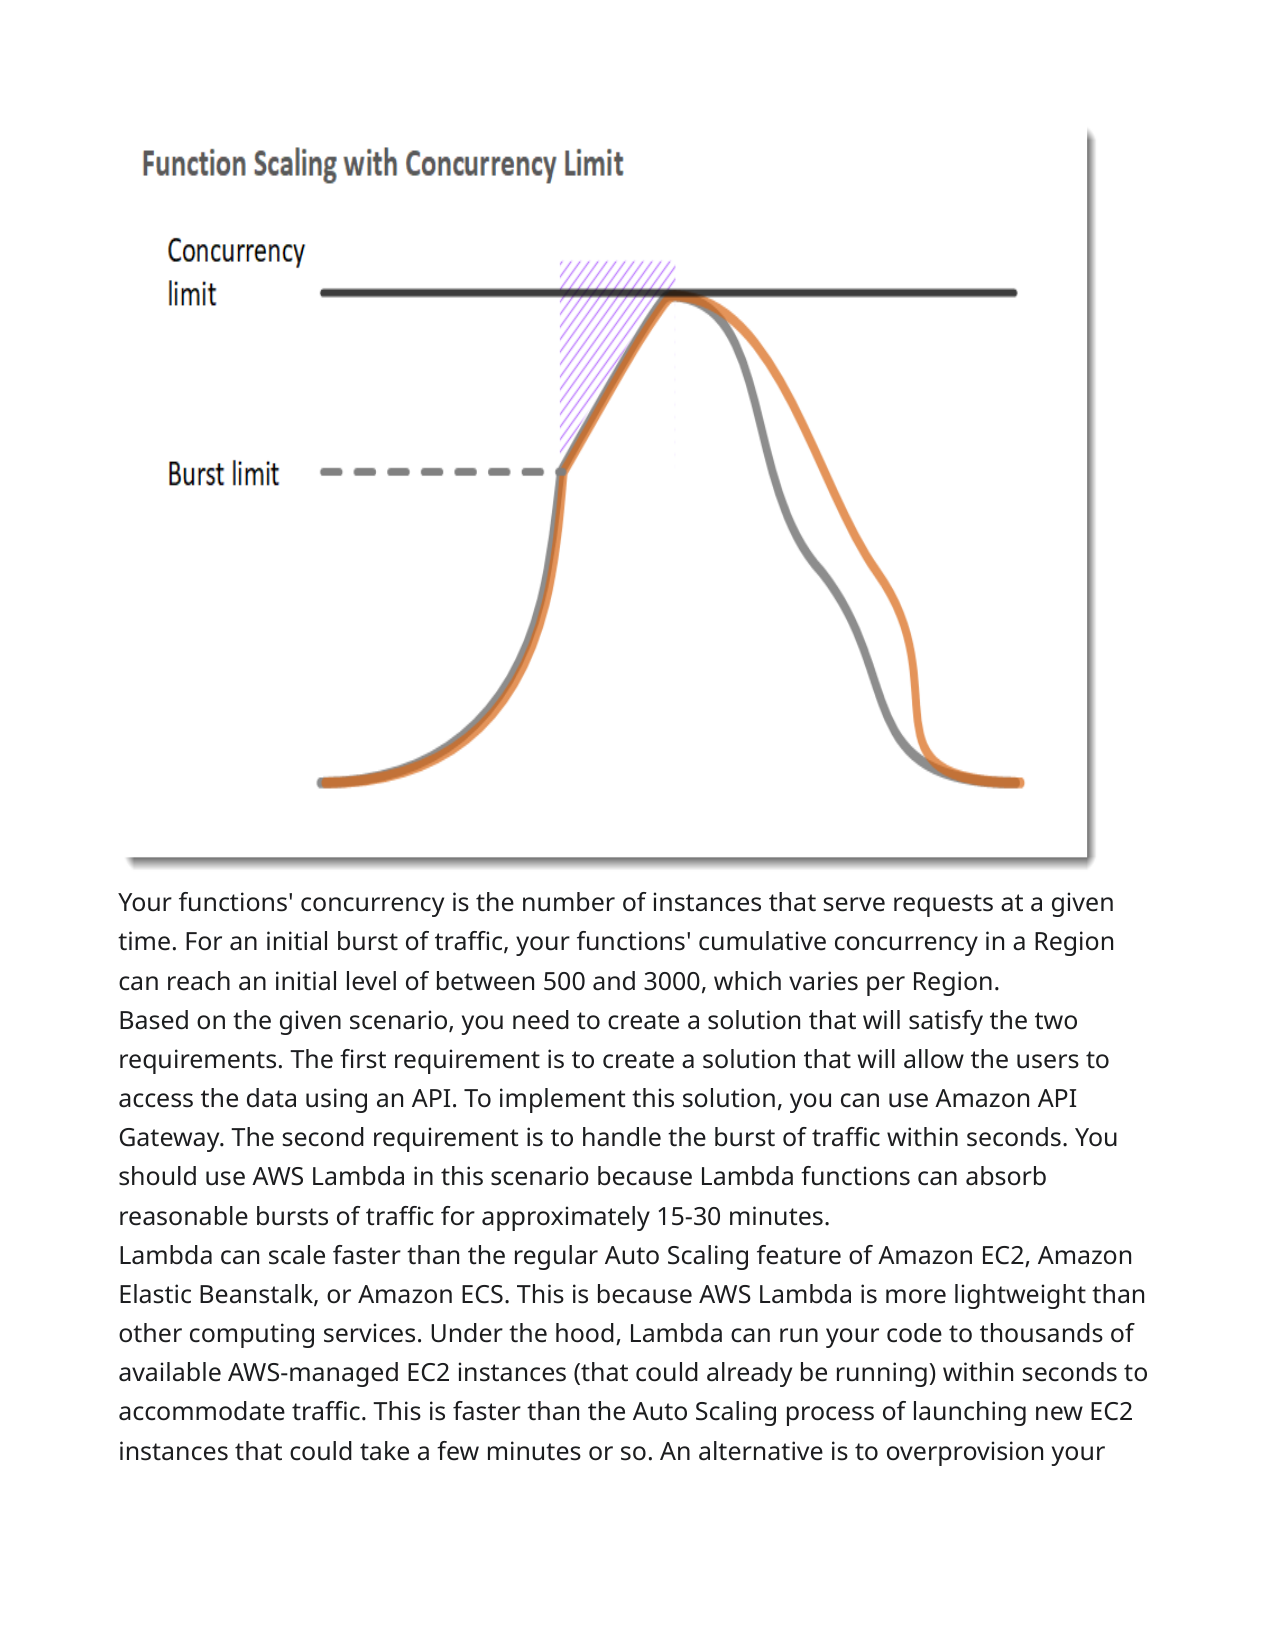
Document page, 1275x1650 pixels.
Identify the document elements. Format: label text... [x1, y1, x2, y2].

text Based on the given scenario, you need to create a solution that will satisfy the two requirements. The first requirement is to create a solution that will allow the users to access the data using an API. To implement this solution, you can use Amazon API Gateway. The second requirement is to handle the burst of traffic within seconds. You should use AWS Lambda in this scenario because Lambda functions can absorb reasonable bursts of traffic for approximately 15-30 minutes. [118, 1002, 1157, 1232]
text Your functions' concurrency is the number of instances that serve requests at a given time. For an initial burst of traffic, your functions' cumulative concurrency in a Region can reach an initial level of between 500 and 3000, which varies per Region. [118, 885, 1157, 997]
text Lambda can scale faster than the regular Auto Scaling feature of Amazon EC2, Amazon Elastic Beanstalk, or Amazon ECS. This is because AWS Lambda is more lightweight than other computing services. Under the hood, Lambda can run your code to thousands of available AWS-managed EC2 instances (that could already be running) within seconds to accommodate traffic. This is faster than the Auto Scaling process of launching new EC2 instances that could take a few minutes or so. An alternative is to overprovision your [118, 1237, 1157, 1467]
picture [118, 118, 1104, 881]
